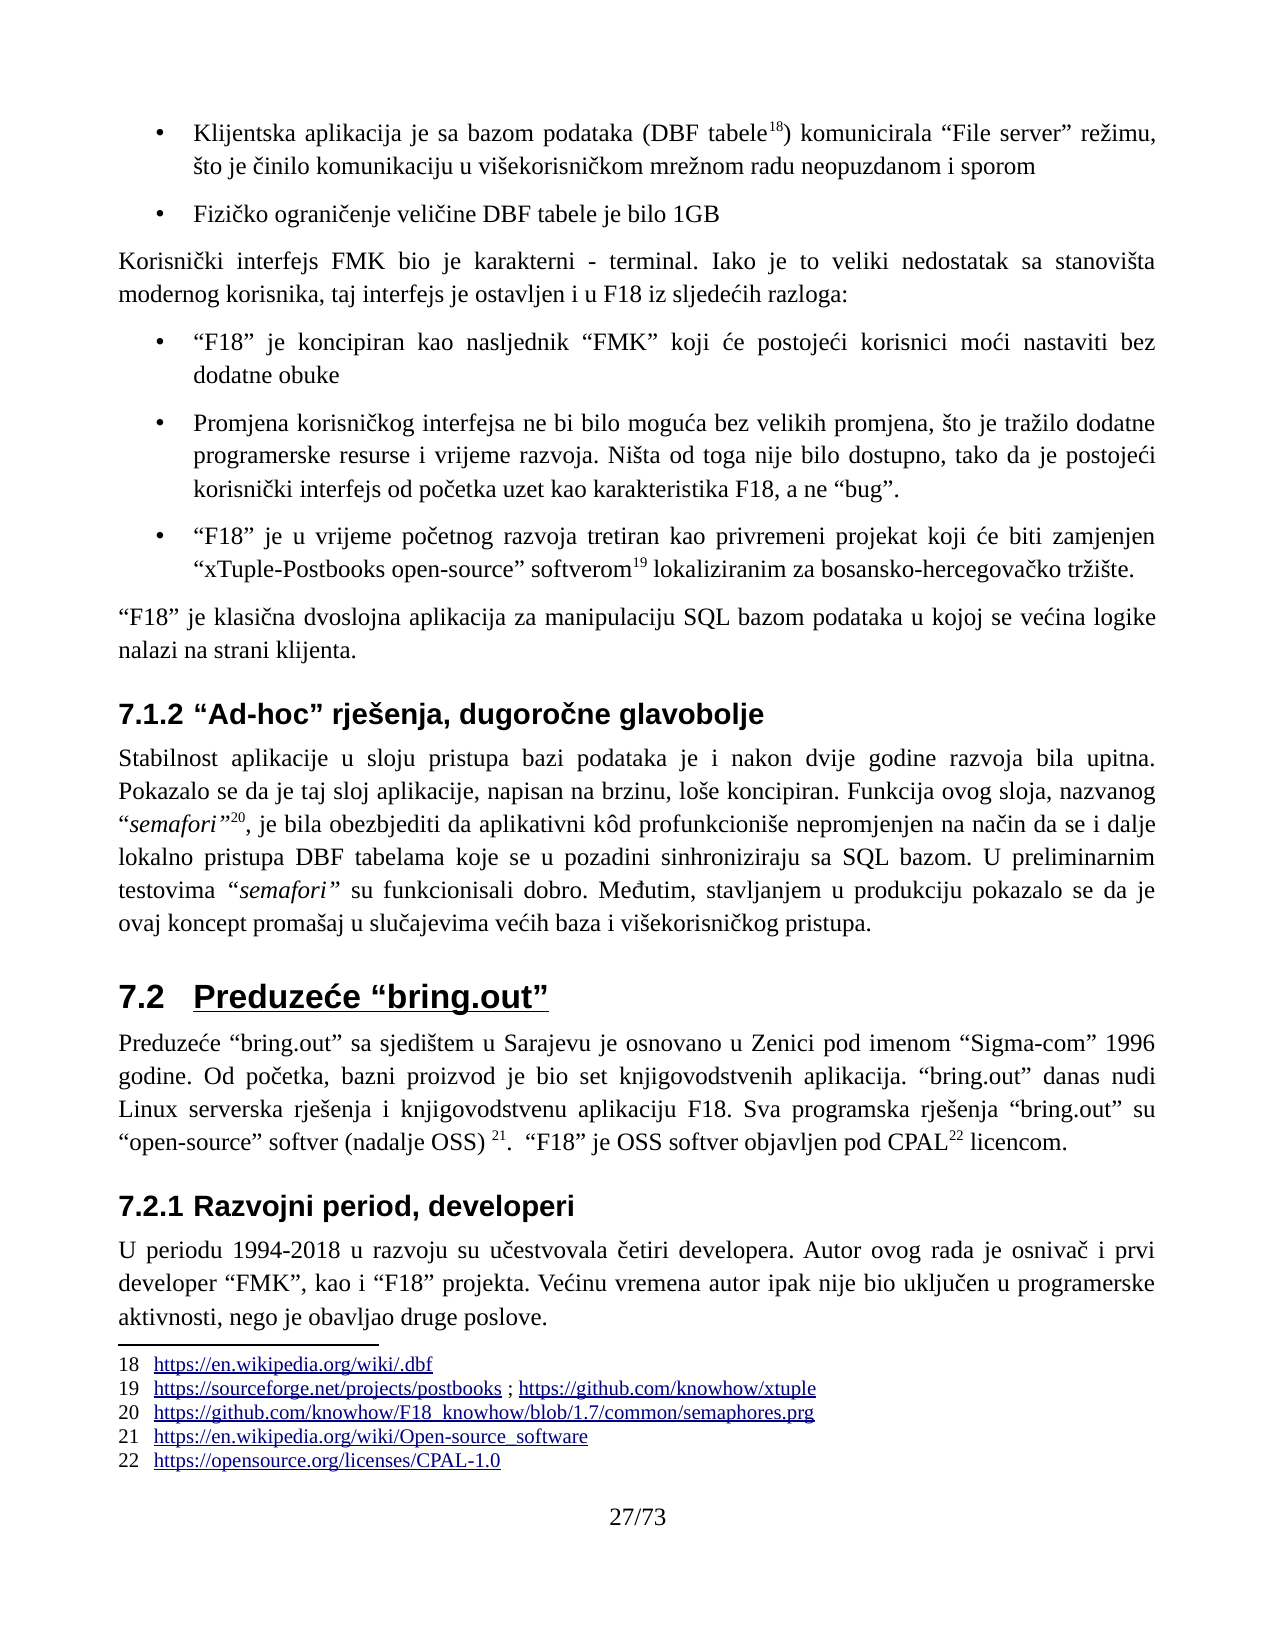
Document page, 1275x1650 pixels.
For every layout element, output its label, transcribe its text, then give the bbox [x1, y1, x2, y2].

text https://opensource.org/licenses/CPAL-1.0 [118, 1448, 1157, 1472]
text “F18” je klasična dvoslojna aplikacija za manipulaciju SQL bazom podataka u kojoj se većina logike nalazi na strani klijenta. [118, 602, 1157, 664]
text Preduzeće “bring.out” sa sjedištem u Sarajevu je osnovano u Zenici pod imenom “Sigma-com” 1996 godine. Od početka, bazni proizvod je bio set knjigovodstvenih aplikacija. “bring.out” danas nudi Linux serverska rješenja i knjigovodstvenu aplikaciju F18. Sva programska rješenja “bring.out” su “open-source” softver (nadalje OSS) . “F18” je OSS softver objavljen pod CPAL licencom. [118, 1028, 1157, 1156]
text Stabilnost aplikacije u sloju pristupa bazi podataka je i nakon dvije godine razvoja bila upitna. Pokazalo se da je taj sloj aplikacije, napisan na brzinu, loše koncipiran. Funkcija ovog sloja, nazvanog “semafori”, je bila obezbjediti da aplikativni kôd profunkcioniše nepromjenjen na način da se i dalje lokalno pristupa DBF tabelama koje se u pozadini sinhroniziraju sa SQL bazom. U preliminarnim testovima “semafori” su funkcionisali dobro. Međutim, stavljanjem u produkciju pokazalo se da je ovaj koncept promašaj u slučajevima većih baza i višekorisničkog pristupa. [118, 743, 1157, 937]
subtitle Razvojni period, developeri [118, 1189, 1157, 1223]
list “F18” je koncipiran kao nasljednik “FMK” koji će postojeći korisnici moći nastaviti bez dodatne obuke [156, 327, 1157, 389]
text https://github.com/knowhow/F18_knowhow/blob/1.7/common/semaphores.prg [118, 1400, 1157, 1424]
text U periodu 1994-2018 u razvoju su učestvovala četiri developera. Autor ovog rada je osnivač i prvi developer “FMK”, kao i “F18” projekta. Većinu vremena autor ipak nije bio uključen u programerske aktivnosti, nego je obavljao druge poslove. [118, 1236, 1157, 1330]
list https://en.wikipedia.org/wiki/.dbf [118, 1352, 1157, 1376]
subtitle “Ad-hoc” rješenja, dugoročne glavobolje [118, 697, 1157, 731]
text https://en.wikipedia.org/wiki/Open-source_software [118, 1424, 1157, 1448]
list Promjena korisničkog interfejsa ne bi bilo moguća bez velikih promjena, što je tražilo dodatne programerske resurse i vrijeme razvoja. Ništa od toga nije bilo dostupno, tako da je postojeći korisnički interfejs od početka uzet kao karakteristika F18, a ne “bug”. [156, 408, 1157, 502]
list “F18” je u vrijeme početnog razvoja tretiran kao privremeni projekat koji će biti zamjenjen “xTuple-Postbooks open-source” softverom lokaliziranim za bosansko-hercegovačko tržište. [156, 521, 1157, 583]
list Fizičko ograničenje veličine DBF tabele je bilo 1GB [156, 199, 1157, 227]
list https://sourceforge.net/projects/postbooks ; https://github.com/knowhow/xtuple [118, 1376, 1157, 1400]
text Korisnički interfejs FMK bio je karakterni - terminal. Iako je to veliki nedostatak sa stanovišta modernog korisnika, taj interfejs je ostavljen i u F18 iz sljedećih razloga: [118, 246, 1157, 308]
subtitle Preduzeće “bring.out” [118, 977, 1157, 1016]
list Klijentska aplikacija je sa bazom podataka (DBF tabele) komunicirala “File server” režimu, što je činilo komunikaciju u višekorisničkom mrežnom radu neopuzdanom i sporom [156, 118, 1157, 180]
